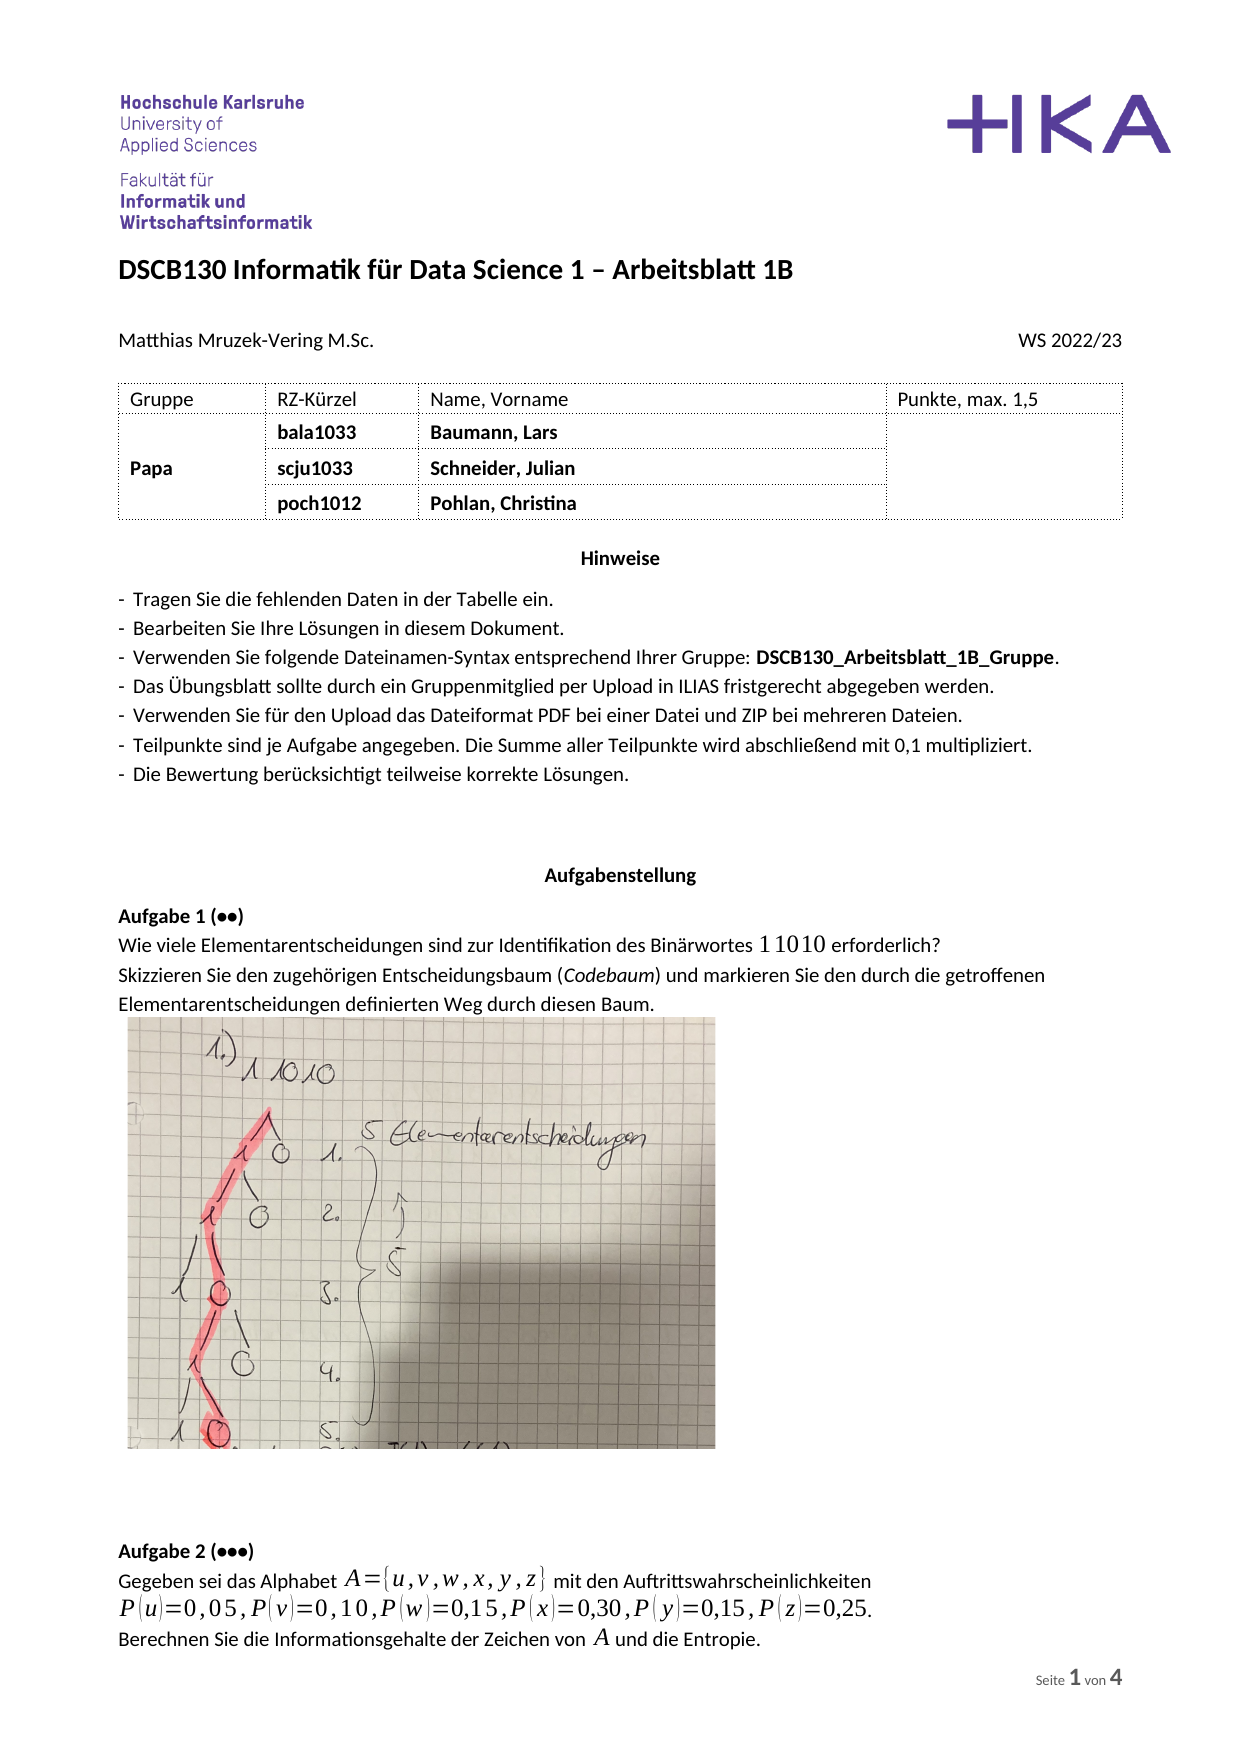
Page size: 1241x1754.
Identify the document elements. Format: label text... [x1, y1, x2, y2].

table_cell Papa [119, 413, 266, 519]
list Bearbeiten Sie Ihre Lösungen in diesem Dokument. [118, 612, 1122, 641]
table_header RZ-Kürzel [266, 383, 419, 413]
table_header Gruppe [119, 383, 266, 413]
list Verwenden Sie für den Upload das Dateiformat PDF bei einer Datei und ZIP bei mehreren Dateien. [118, 699, 1122, 729]
text Gegeben sei das Alphabet mit den Auftrittswahrscheinlichkeiten [118, 1565, 1122, 1594]
table_cell Schneider, Julian [419, 448, 886, 483]
table_cell scju1033 [266, 448, 419, 483]
table_header Name, Vorname [419, 383, 886, 413]
table_header Punkte, max. 1,5 [886, 383, 1122, 413]
subtitle Aufgabe 2 (•••) [118, 1536, 1122, 1565]
list Das Übungsblatt sollte durch ein Gruppenmitglied per Upload in ILIAS fristgerecht abgegeben werden. [118, 670, 1122, 699]
text Wie viele Elementarentscheidungen sind zur Identifikation des Binärwortes erforderlich? [118, 929, 1122, 959]
text Skizzieren Sie den zugehörigen Entscheidungsbaum (Codebaum) und markieren Sie den durch die getroffenen Elementarentscheidungen definierten Weg durch diesen Baum. [118, 959, 1122, 1017]
list Tragen Sie die fehlenden Daten in der Tabelle ein. [118, 583, 1122, 612]
table_cell bala1033 [266, 413, 419, 448]
list Teilpunkte sind je Aufgabe angegeben. Die Summe aller Teilpunkte wird abschließend mit 0,1 multipliziert. [118, 729, 1122, 758]
list Verwenden Sie folgende Dateinamen-Syntax entsprechend Ihrer Gruppe: DSCB130_Arbeitsblatt_1B_Gruppe. [118, 641, 1122, 670]
text . [118, 1594, 1122, 1623]
table_cell [886, 413, 1122, 519]
table_cell poch1012 [266, 484, 419, 519]
subtitle Hinweise [118, 545, 1122, 570]
table_cell Pohlan, Christina [419, 484, 886, 519]
list Die Bewertung berücksichtigt teilweise korrekte Lösungen. [118, 758, 1122, 787]
picture [127, 1017, 716, 1449]
table_cell Baumann, Lars [419, 413, 886, 448]
subtitle Aufgabe 1 (••) [118, 900, 1122, 929]
text Berechnen Sie die Informationsgehalte der Zeichen von und die Entropie. [118, 1623, 1122, 1652]
text Matthias Mruzek-Vering M.Sc. WS 2022/23 [118, 324, 1122, 353]
subtitle Aufgabenstellung [118, 862, 1122, 888]
title DSCB130 Informatik für Data Science 1 – Arbeitsblatt 1B [118, 251, 1122, 287]
